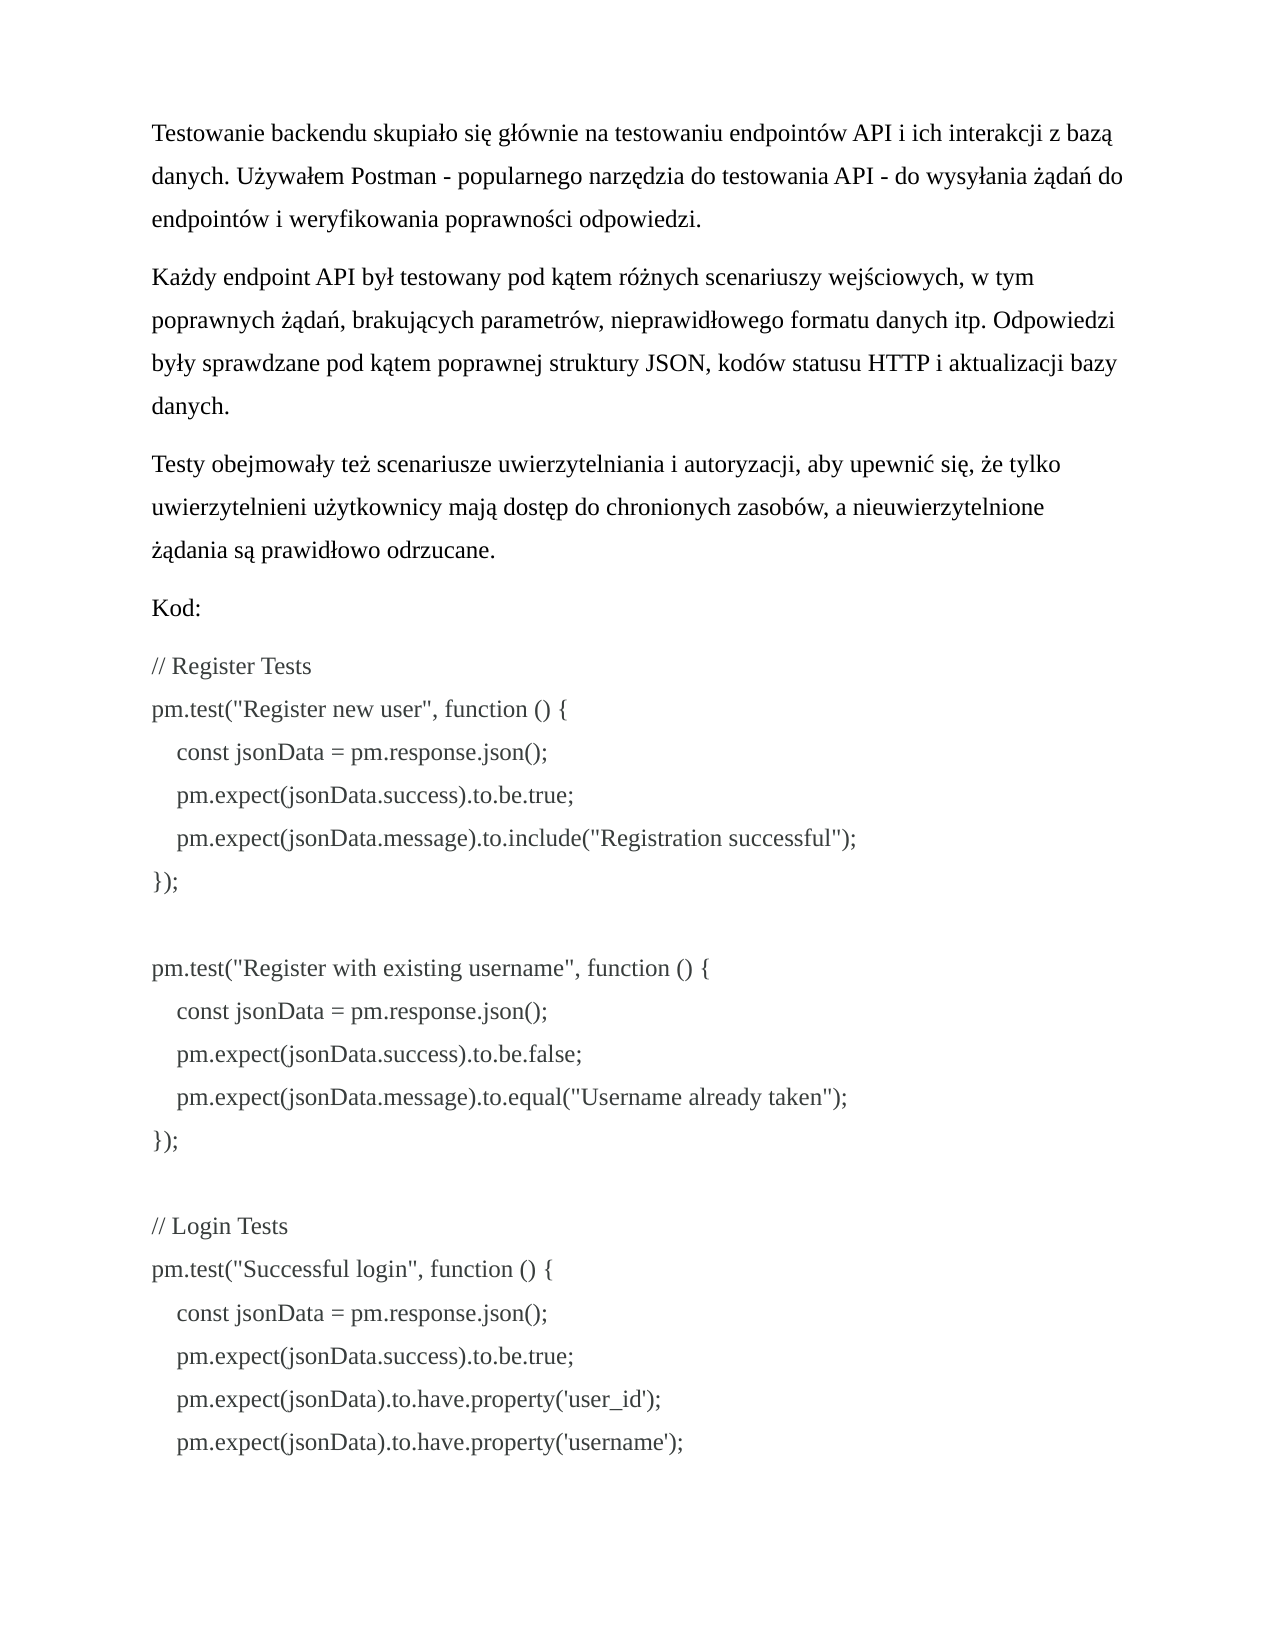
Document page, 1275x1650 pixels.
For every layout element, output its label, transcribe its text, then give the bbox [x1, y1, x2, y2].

text }); [151, 866, 1123, 895]
text pm.expect(jsonData.success).to.be.false; [151, 1039, 1123, 1068]
text pm.expect(jsonData.message).to.equal("Username already taken"); [151, 1082, 1123, 1111]
text pm.expect(jsonData.success).to.be.true; [151, 780, 1123, 809]
text pm.expect(jsonData.message).to.include("Registration successful"); [151, 823, 1123, 852]
text Testy obejmowały też scenariusze uwierzytelniania i autoryzacji, aby upewnić się, że tylko uwierzytelnieni użytkownicy mają dostęp do chronionych zasobów, a nieuwierzytelnione żądania są prawidłowo odrzucane. [151, 449, 1123, 564]
text pm.test("Register with existing username", function () { [151, 953, 1123, 981]
text const jsonData = pm.response.json(); [151, 996, 1123, 1024]
text // Register Tests [151, 651, 1123, 679]
text Testowanie backendu skupiało się głównie na testowaniu endpointów API i ich interakcji z bazą danych. Używałem Postman - popularnego narzędzia do testowania API - do wysyłania żądań do endpointów i weryfikowania poprawności odpowiedzi. [151, 118, 1123, 233]
text pm.test("Register new user", function () { [151, 694, 1123, 723]
text Kod: [151, 593, 1123, 622]
text Każdy endpoint API był testowany pod kątem różnych scenariuszy wejściowych, w tym poprawnych żądań, brakujących parametrów, nieprawidłowego formatu danych itp. Odpowiedzi były sprawdzane pod kątem poprawnej struktury JSON, kodów statusu HTTP i aktualizacji bazy danych. [151, 262, 1123, 420]
text const jsonData = pm.response.json(); [151, 737, 1123, 766]
text }); [151, 1125, 1123, 1154]
text // Login Tests [151, 1211, 1123, 1240]
text pm.expect(jsonData).to.have.property('user_id'); [151, 1384, 1123, 1413]
text pm.expect(jsonData).to.have.property('username'); [151, 1427, 1123, 1456]
text pm.expect(jsonData.success).to.be.true; [151, 1341, 1123, 1369]
text const jsonData = pm.response.json(); [151, 1298, 1123, 1326]
text pm.test("Successful login", function () { [151, 1254, 1123, 1283]
